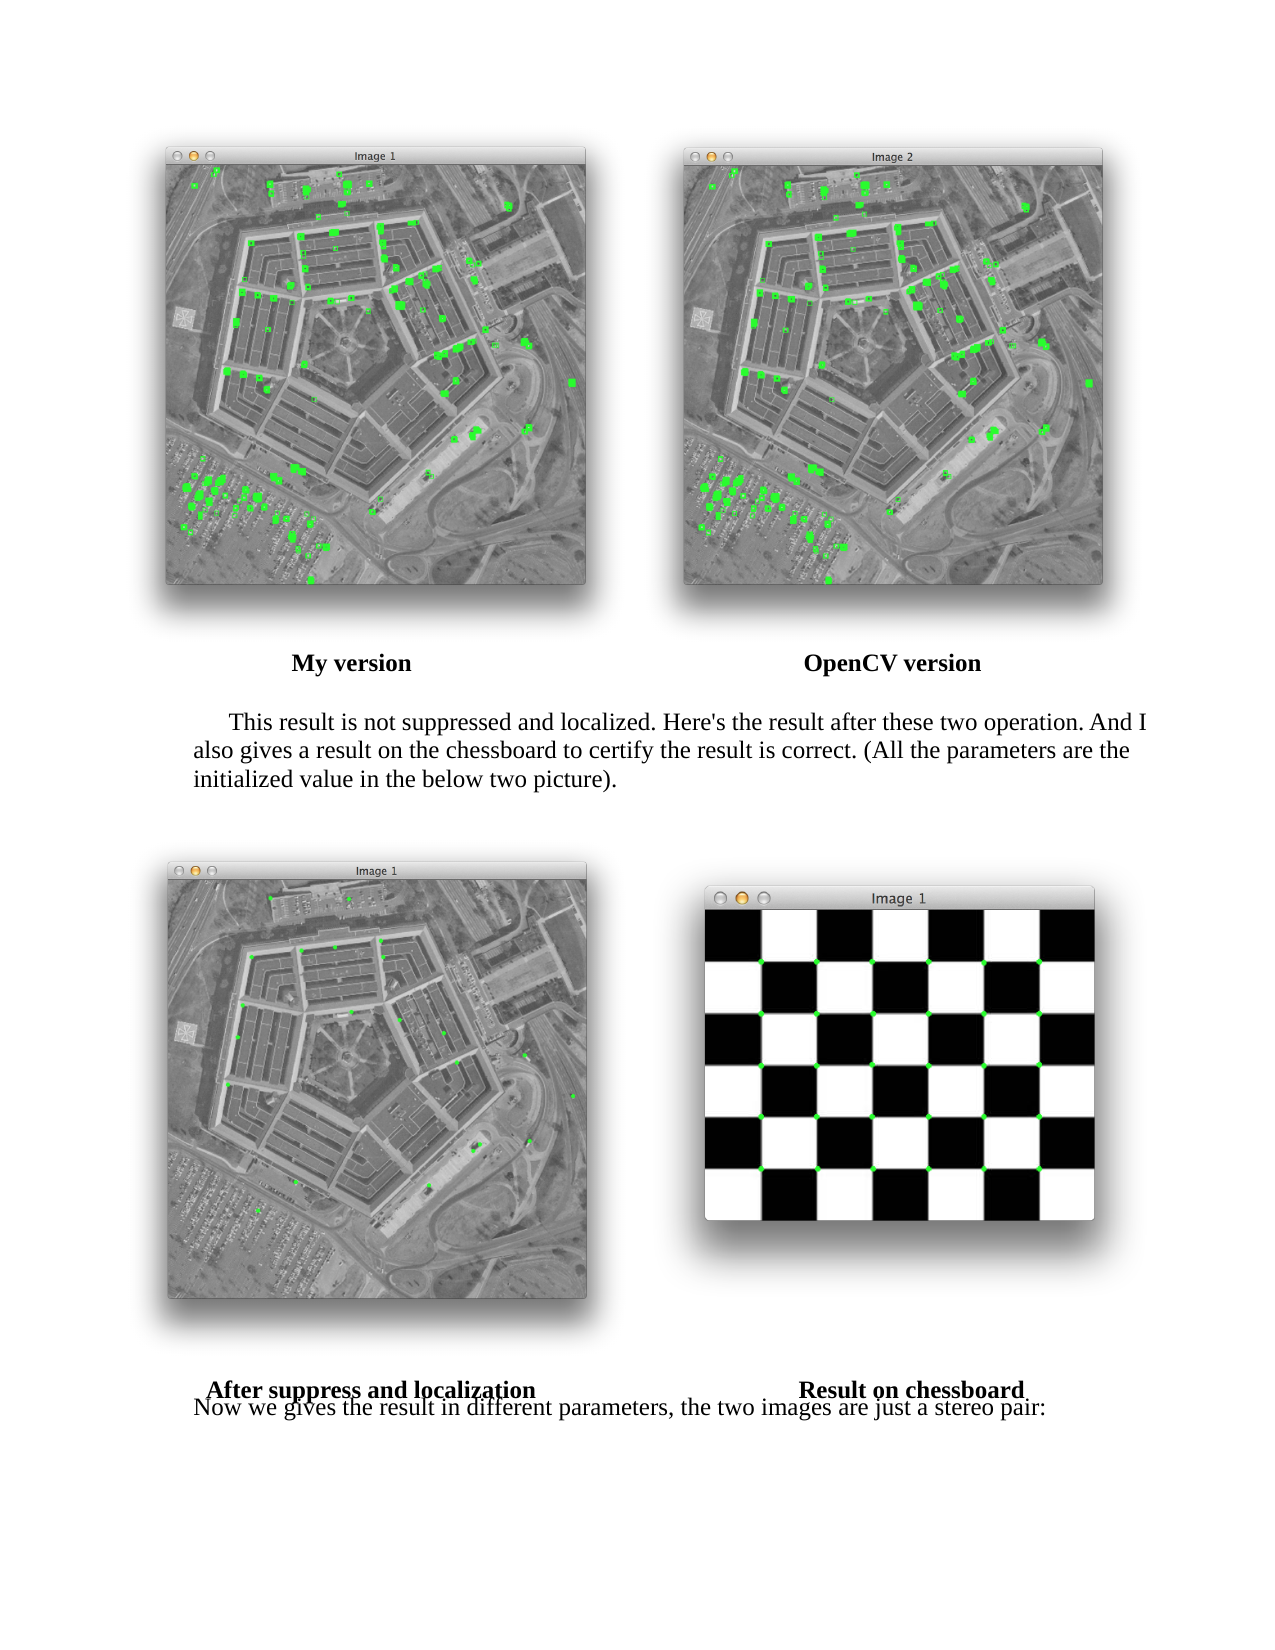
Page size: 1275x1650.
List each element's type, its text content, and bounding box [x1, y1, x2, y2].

list Now we gives the result in different parameters, the two images are just a stereo pair: [156, 1392, 1157, 1420]
picture [119, 118, 632, 649]
list This result is not suppressed and localized. Here's the result after these two operation. And I also gives a result on the chessboard to certify the result is correct. (All the parameters are the initialized value in the below two picture). [156, 707, 1157, 793]
picture [643, 848, 1156, 1306]
picture [121, 833, 633, 1363]
picture [637, 119, 1149, 649]
